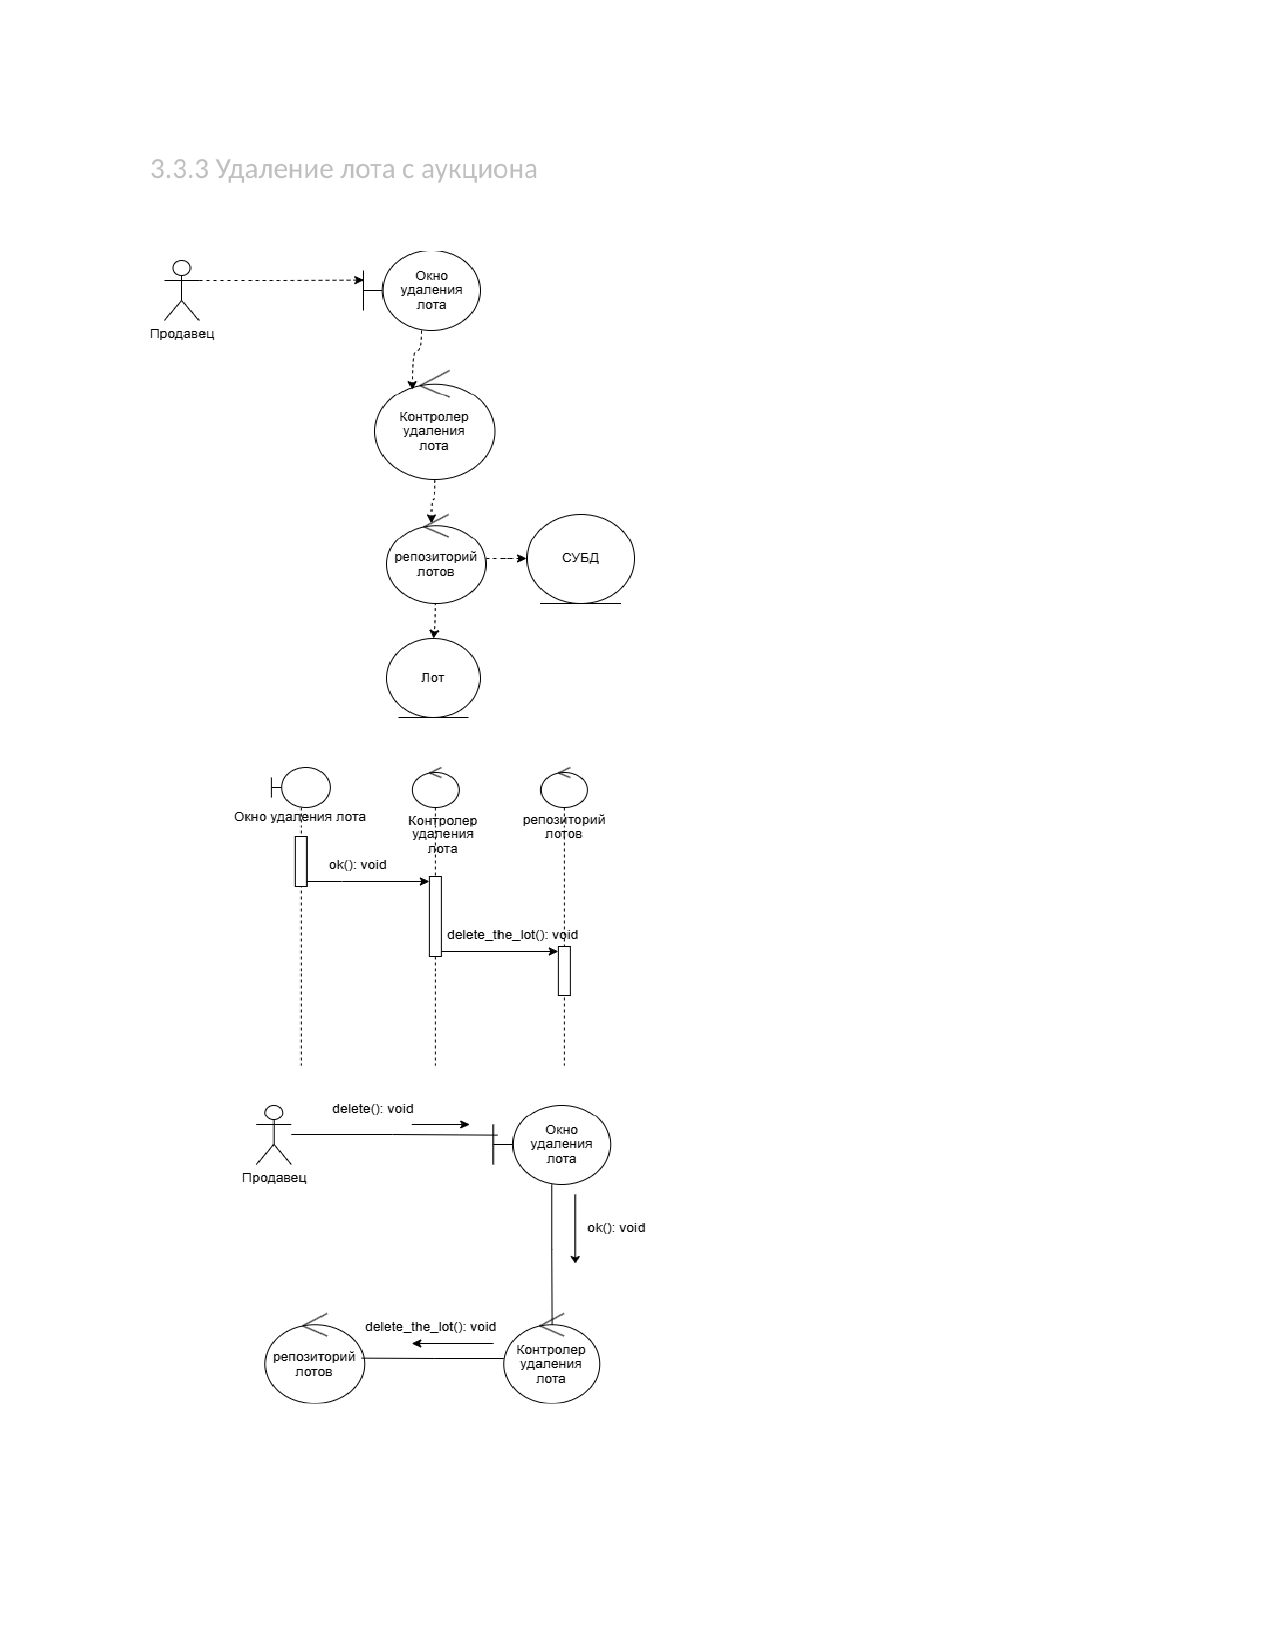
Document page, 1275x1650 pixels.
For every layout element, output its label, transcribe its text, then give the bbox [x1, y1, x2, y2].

subtitle 3.3.3 Удаление лота с аукциона [150, 150, 1125, 186]
